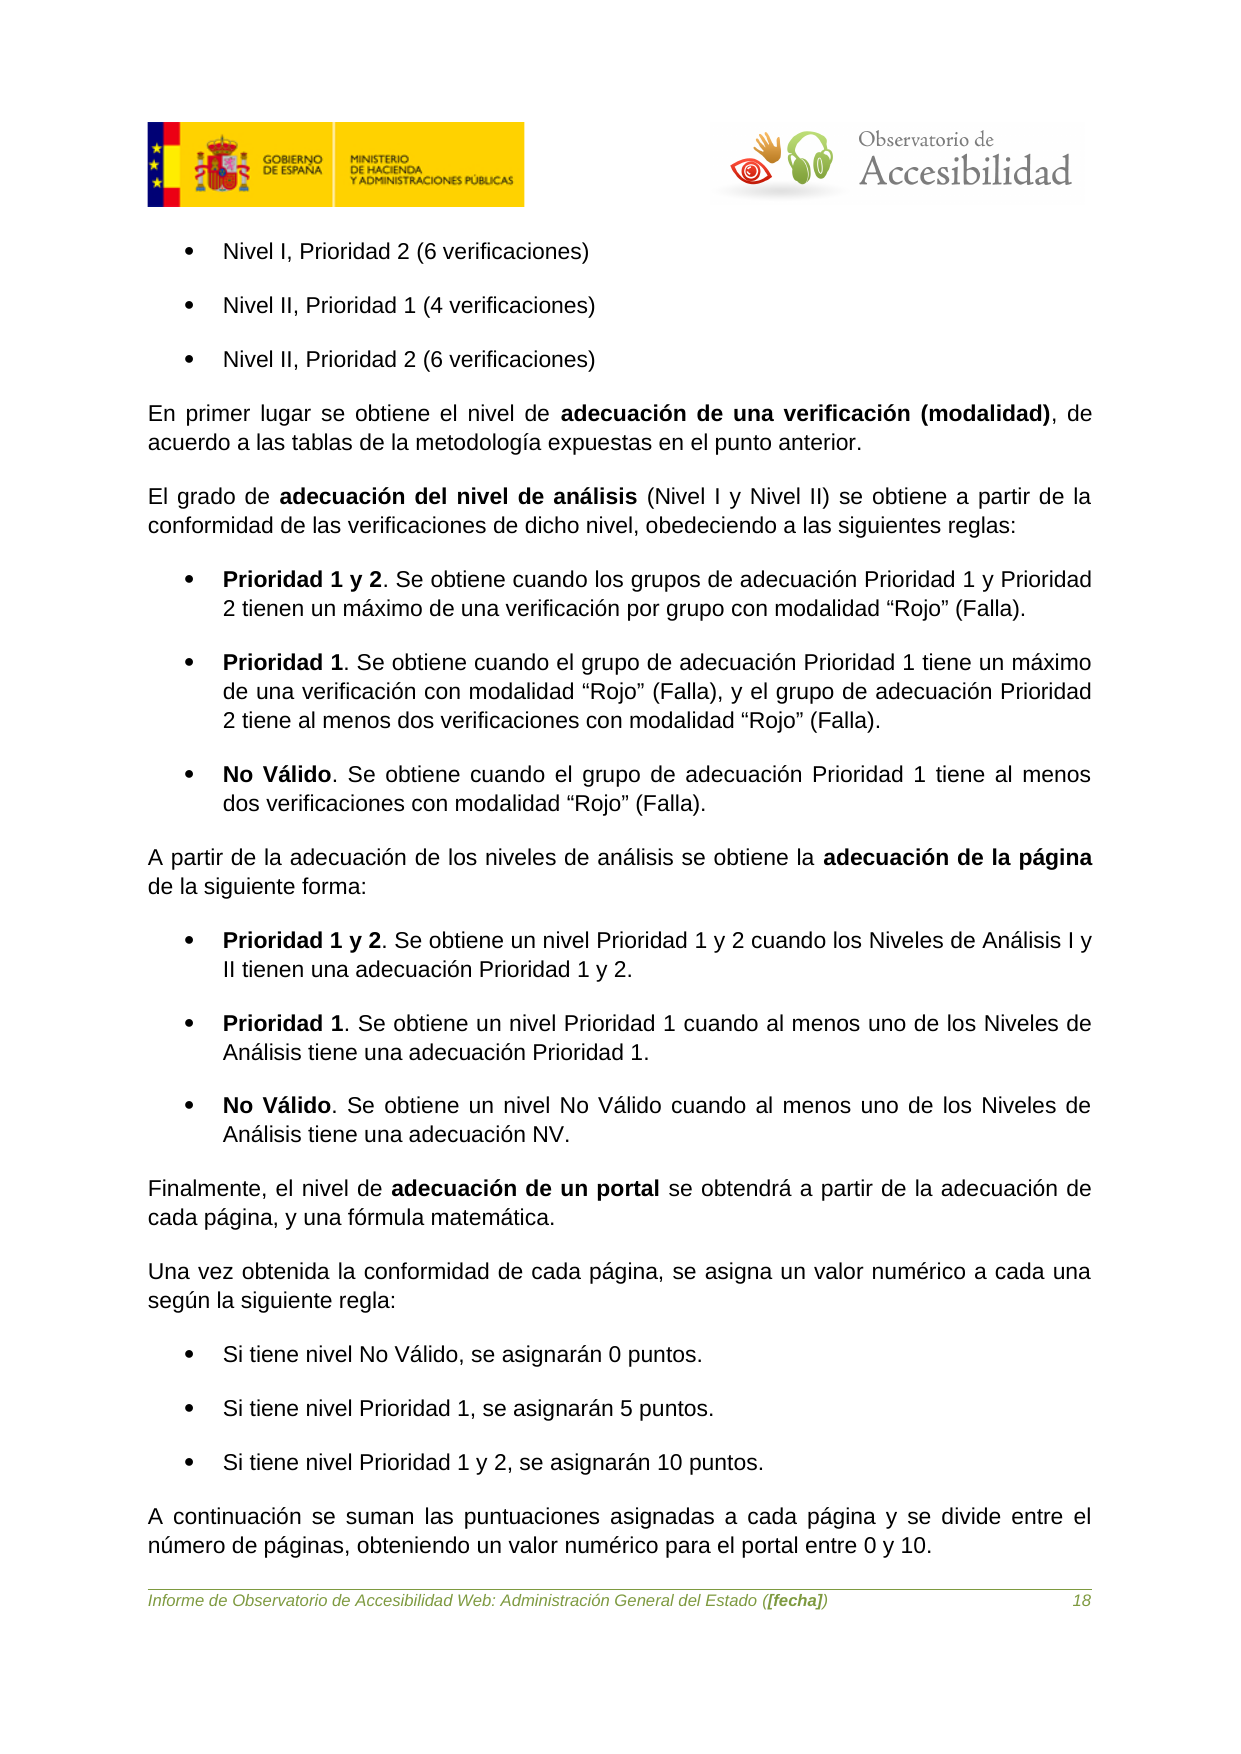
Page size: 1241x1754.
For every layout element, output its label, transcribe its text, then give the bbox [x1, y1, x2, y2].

list No Válido. Se obtiene un nivel No Válido cuando al menos uno de los Niveles de Análisis tiene una adecuación NV. [185, 1092, 1092, 1148]
text El grado de adecuación del nivel de análisis (Nivel I y Nivel II) se obtiene a partir de la conformidad de las verificaciones de dicho nivel, obedeciendo a las siguientes reglas: [148, 483, 1092, 538]
text Una vez obtenida la conformidad de cada página, se asigna un valor numérico a cada una según la siguiente regla: [148, 1258, 1092, 1313]
list Prioridad 1. Se obtiene cuando el grupo de adecuación Prioridad 1 tiene un máximo de una verificación con modalidad “Rojo” (Falla), y el grupo de adecuación Prioridad 2 tiene al menos dos verificaciones con modalidad “Rojo” (Falla). [185, 649, 1092, 733]
text A partir de la adecuación de los niveles de análisis se obtiene la adecuación de la página de la siguiente forma: [148, 844, 1092, 899]
list Prioridad 1 y 2. Se obtiene un nivel Prioridad 1 y 2 cuando los Niveles de Análisis I y II tienen una adecuación Prioridad 1 y 2. [185, 927, 1092, 982]
picture [147, 122, 525, 207]
picture [710, 122, 1086, 205]
list Si tiene nivel Prioridad 1 y 2, se asignarán 10 puntos. [185, 1449, 1092, 1475]
list Prioridad 1. Se obtiene un nivel Prioridad 1 cuando al menos uno de los Niveles de Análisis tiene una adecuación Prioridad 1. [185, 1009, 1092, 1065]
text Finalmente, el nivel de adecuación de un portal se obtendrá a partir de la adecuación de cada página, y una fórmula matemática. [148, 1175, 1092, 1231]
text En primer lugar se obtiene el nivel de adecuación de una verificación (modalidad), de acuerdo a las tablas de la metodología expuestas en el punto anterior. [148, 400, 1092, 455]
list Nivel II, Prioridad 1 (4 verificaciones) [185, 292, 1092, 318]
list Nivel I, Prioridad 2 (6 verificaciones) [185, 238, 1092, 264]
list Si tiene nivel No Válido, se asignarán 0 puntos. [185, 1341, 1092, 1367]
list Si tiene nivel Prioridad 1, se asignarán 5 puntos. [185, 1395, 1092, 1421]
list No Válido. Se obtiene cuando el grupo de adecuación Prioridad 1 tiene al menos dos verificaciones con modalidad “Rojo” (Falla). [185, 761, 1092, 816]
list Prioridad 1 y 2. Se obtiene cuando los grupos de adecuación Prioridad 1 y Prioridad 2 tienen un máximo de una verificación por grupo con modalidad “Rojo” (Falla). [185, 566, 1092, 621]
text A continuación se suman las puntuaciones asignadas a cada página y se divide entre el número de páginas, obteniendo un valor numérico para el portal entre 0 y 10. [148, 1503, 1092, 1558]
list Nivel II, Prioridad 2 (6 verificaciones) [185, 346, 1092, 372]
